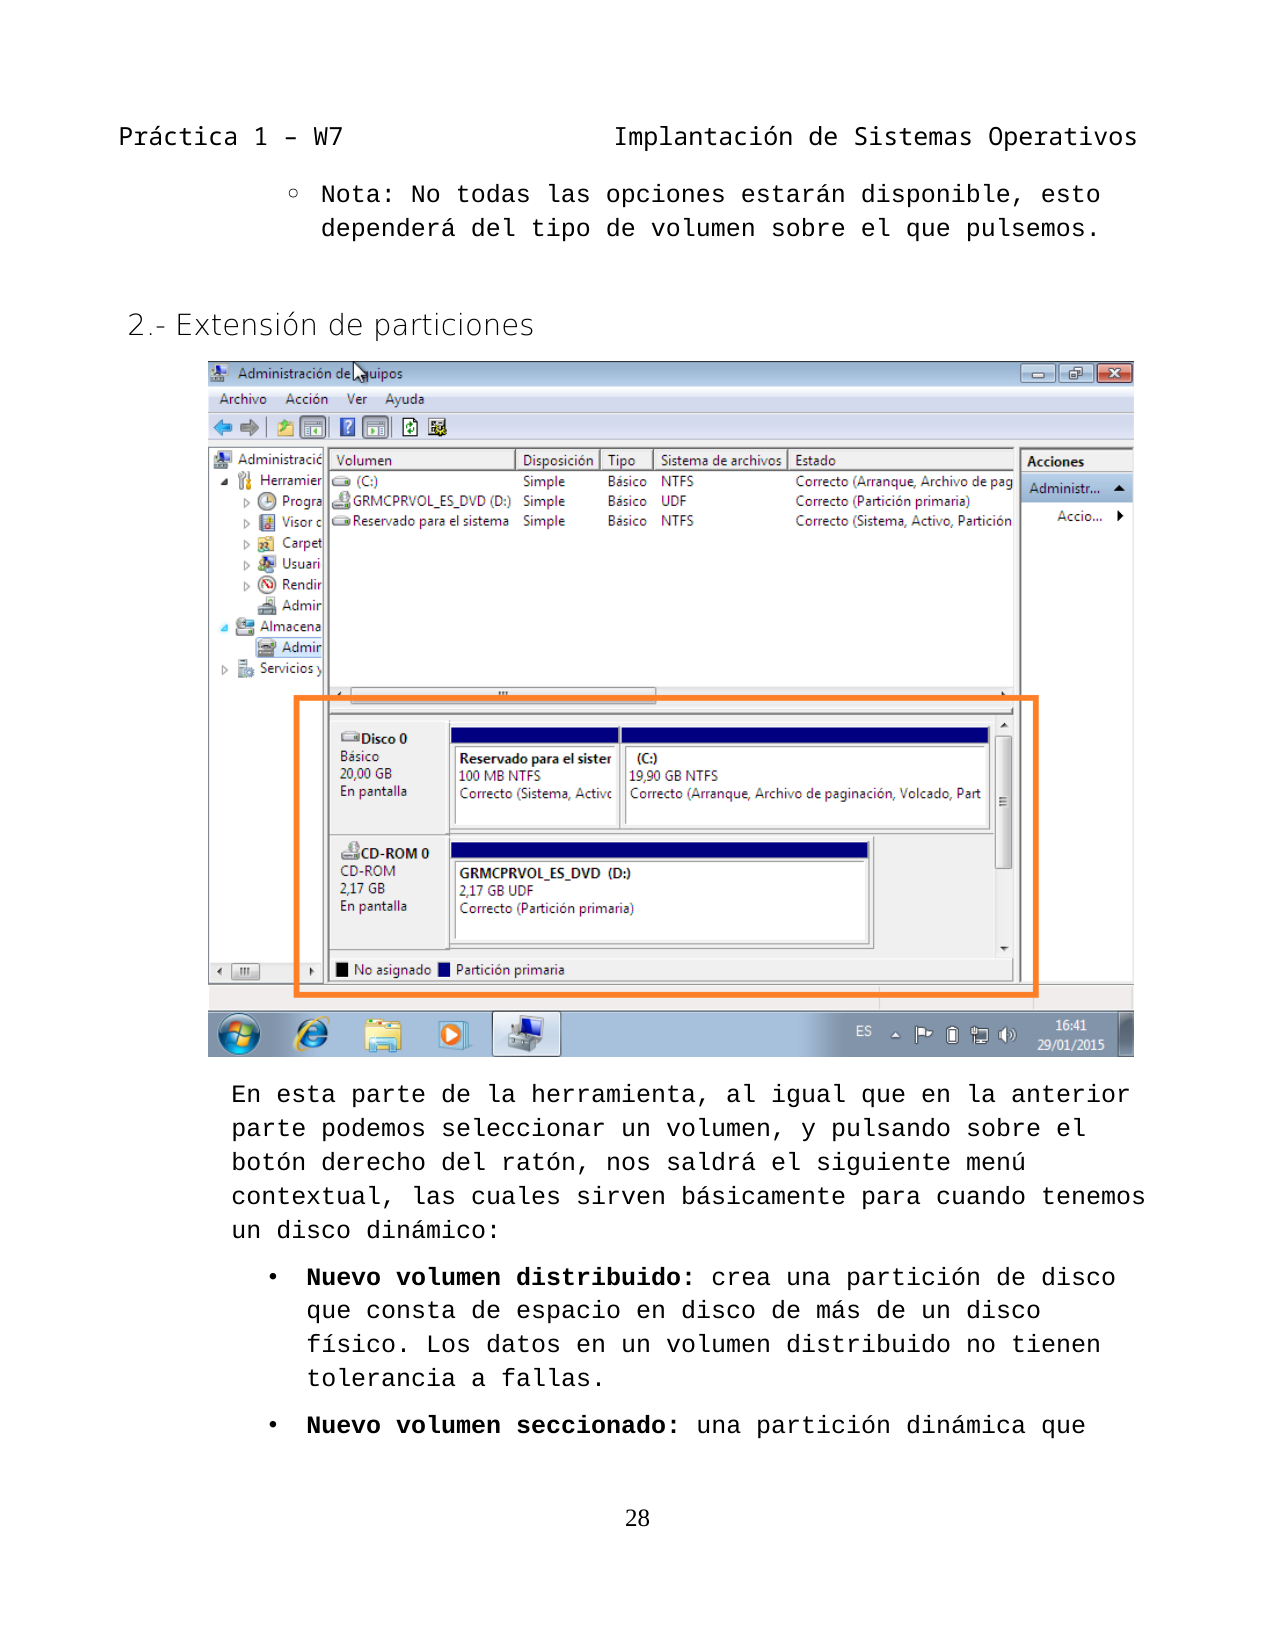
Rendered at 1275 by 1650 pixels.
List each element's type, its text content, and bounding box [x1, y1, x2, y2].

text En esta parte de la herramienta, al igual que en la anterior parte podemos seleccionar un volumen, y pulsando sobre el botón derecho del ratón, nos saldrá el siguiente menú contextual, las cuales sirven básicamente para cuando tenemos un disco dinámico: [231, 1082, 1157, 1246]
picture [208, 361, 1134, 1057]
list Extensión de particiones [118, 308, 1157, 342]
list Nota: No todas las opciones estarán disponible, esto dependerá del tipo de volumen sobre el que pulsemos. [283, 182, 1157, 244]
list Nuevo volumen seccionado: una partición dinámica que [268, 1412, 1157, 1441]
list Nuevo volumen distribuido: crea una partición de disco que consta de espacio en disco de más de un disco físico. Los datos en un volumen distribuido no tienen tolerancia a fallas. [268, 1264, 1157, 1394]
